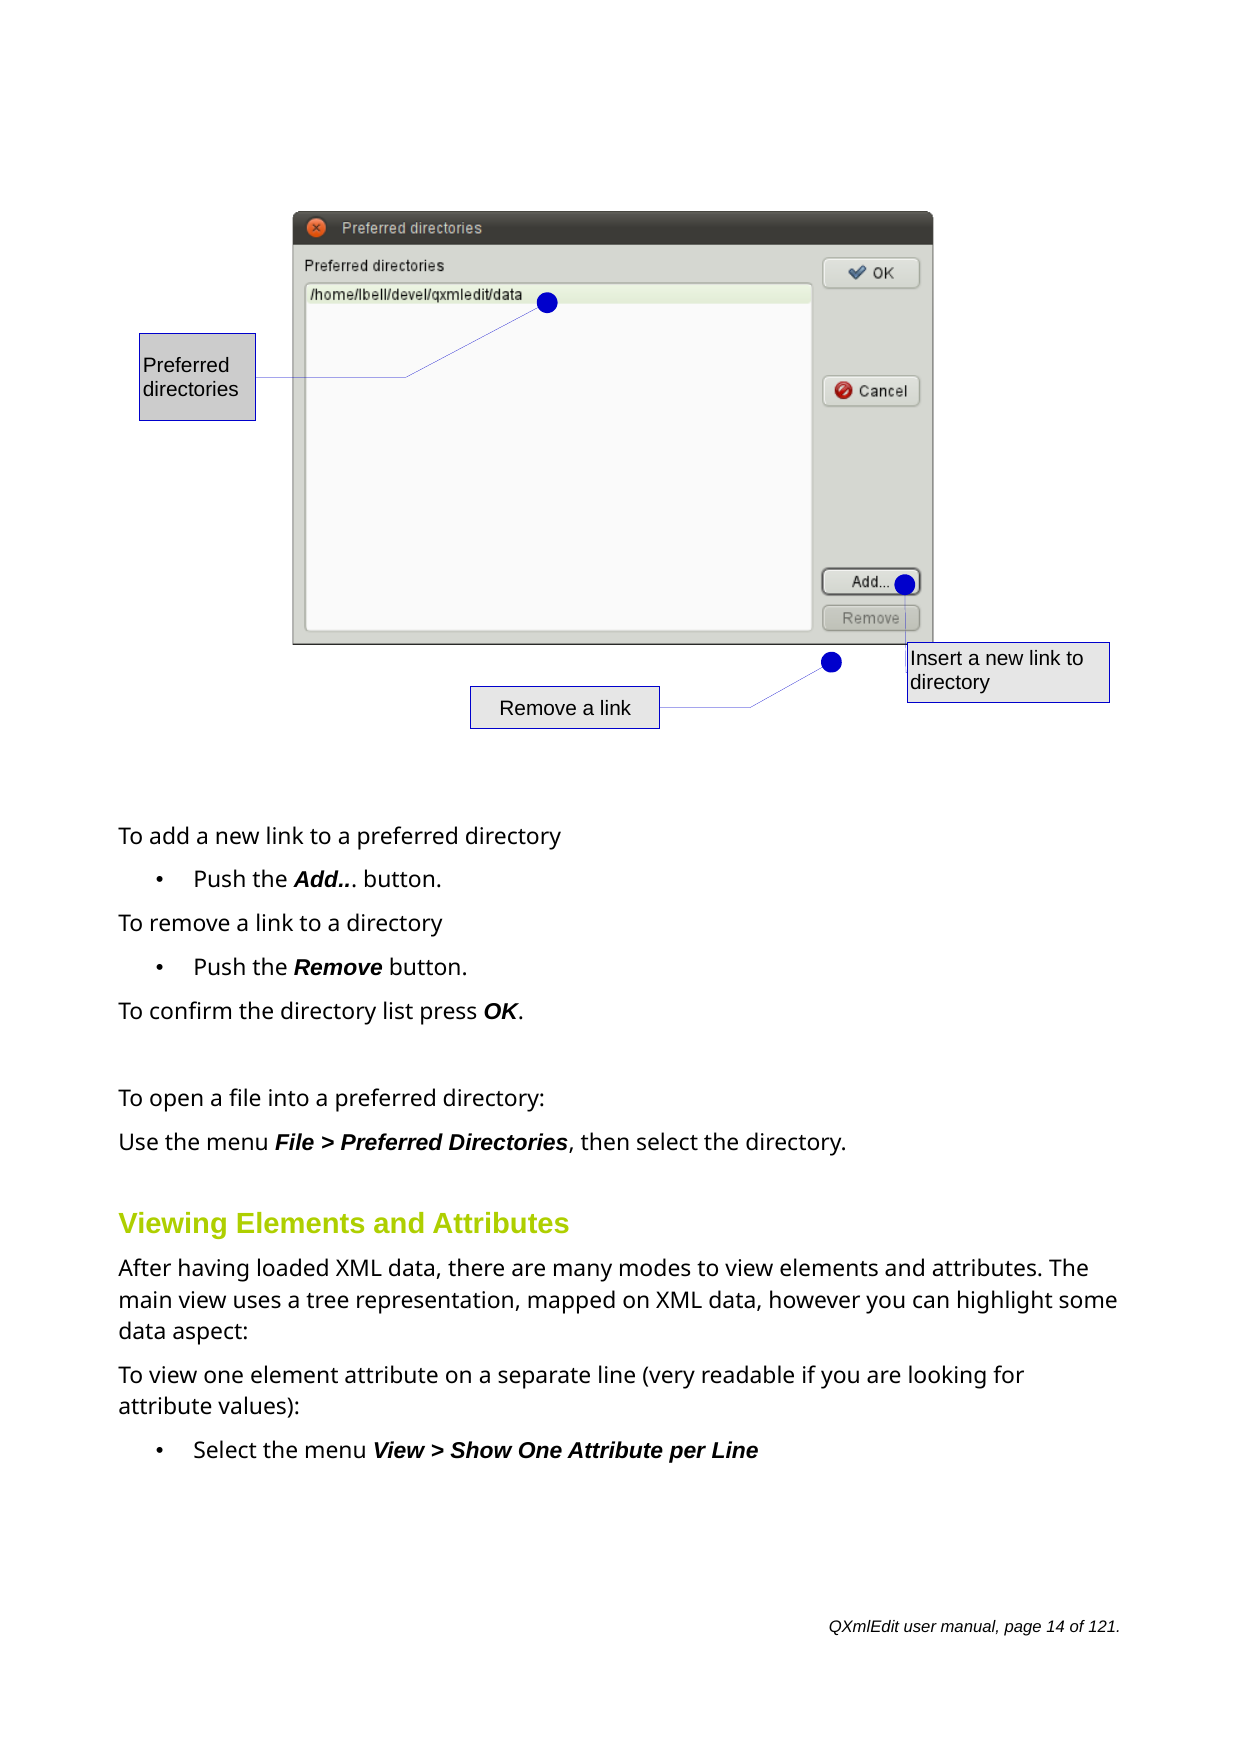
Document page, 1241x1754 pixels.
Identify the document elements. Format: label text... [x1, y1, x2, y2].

text To open a file into a preferred directory: [118, 1082, 1122, 1113]
text To confirm the directory list press OK. [118, 995, 1122, 1026]
list Push the Remove button. [156, 951, 1122, 982]
text To view one element attribute on a separate line (very readable if you are looking for attribute values): [118, 1358, 1122, 1421]
list Push the Add... button. [156, 863, 1122, 895]
text After having loaded XML data, there are many modes to view elements and attributes. The main view uses a tree representation, mapped on XML data, however you can highlight some data aspect: [118, 1252, 1122, 1346]
text Use the menu File > Preferred Directories, then select the directory. [118, 1126, 1122, 1157]
subtitle Viewing Elements and Attributes [118, 1206, 1122, 1240]
list Select the menu View > Show One Attribute per Line [156, 1433, 1122, 1465]
picture [292, 211, 934, 645]
text To remove a link to a directory [118, 907, 1122, 938]
text To add a new link to a preferred directory [118, 820, 1122, 851]
